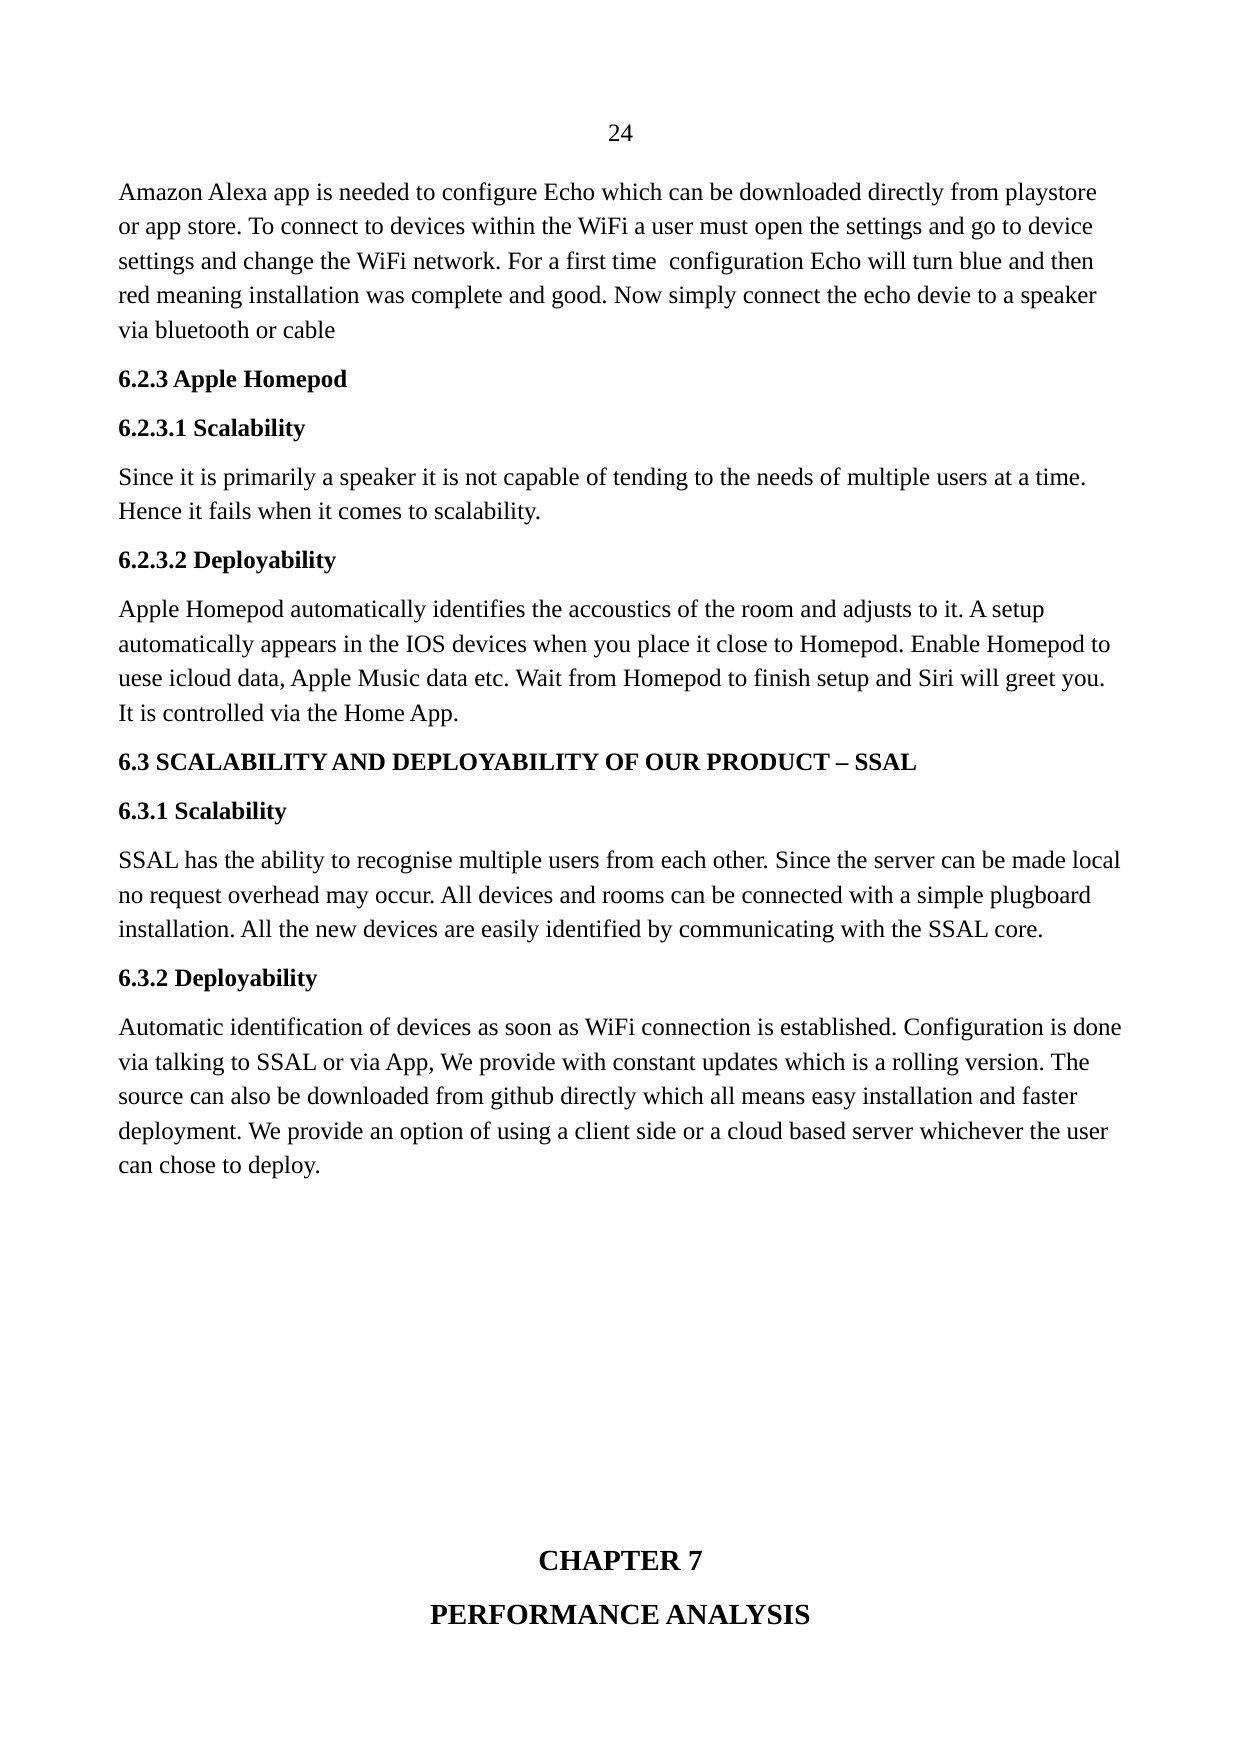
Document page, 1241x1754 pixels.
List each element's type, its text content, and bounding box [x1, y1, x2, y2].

text 6.2.3 Apple Homepod [118, 364, 1122, 393]
text Automatic identification of devices as soon as WiFi connection is established. Configuration is done via talking to SSAL or via App, We provide with constant updates which is a rolling version. The source can also be downloaded from github directly which all means easy installation and faster deployment. We provide an option of using a client side or a cloud based server whichever the user can chose to deploy. [118, 1012, 1122, 1179]
text 6.2.3.1 Scalability [118, 413, 1122, 442]
text SSAL has the ability to recognise multiple users from each other. Since the server can be made local no request overhead may occur. All devices and rooms can be connected with a simple plugboard installation. All the new devices are easily identified by communicating with the SSAL core. [118, 845, 1122, 943]
text PERFORMANCE ANALYSIS [118, 1597, 1122, 1631]
text Since it is primarily a speaker it is not capable of tending to the needs of multiple users at a time. Hence it fails when it comes to scalability. [118, 462, 1122, 525]
text Apple Homepod automatically identifies the accoustics of the room and adjusts to it. A setup automatically appears in the IOS devices when you place it close to Homepod. Enable Homepod to uese icloud data, Apple Music data etc. Wait from Homepod to finish setup and Siri will greet you. It is controlled via the Home App. [118, 594, 1122, 727]
text 6.3 SCALABILITY AND DEPLOYABILITY OF OUR PRODUCT – SSAL [118, 747, 1122, 776]
text Amazon Alexa app is needed to configure Echo which can be downloaded directly from playstore or app store. To connect to devices within the WiFi a user must open the settings and go to device settings and change the WiFi network. For a first time configuration Echo will turn blue and then red meaning installation was complete and good. Now simply connect the echo devie to a speaker via bluetooth or cable [118, 177, 1122, 343]
text 6.3.2 Deployability [118, 963, 1122, 992]
text 6.3.1 Scalability [118, 796, 1122, 825]
text CHAPTER 7 [118, 1543, 1122, 1576]
text 6.2.3.2 Deployability [118, 546, 1122, 574]
